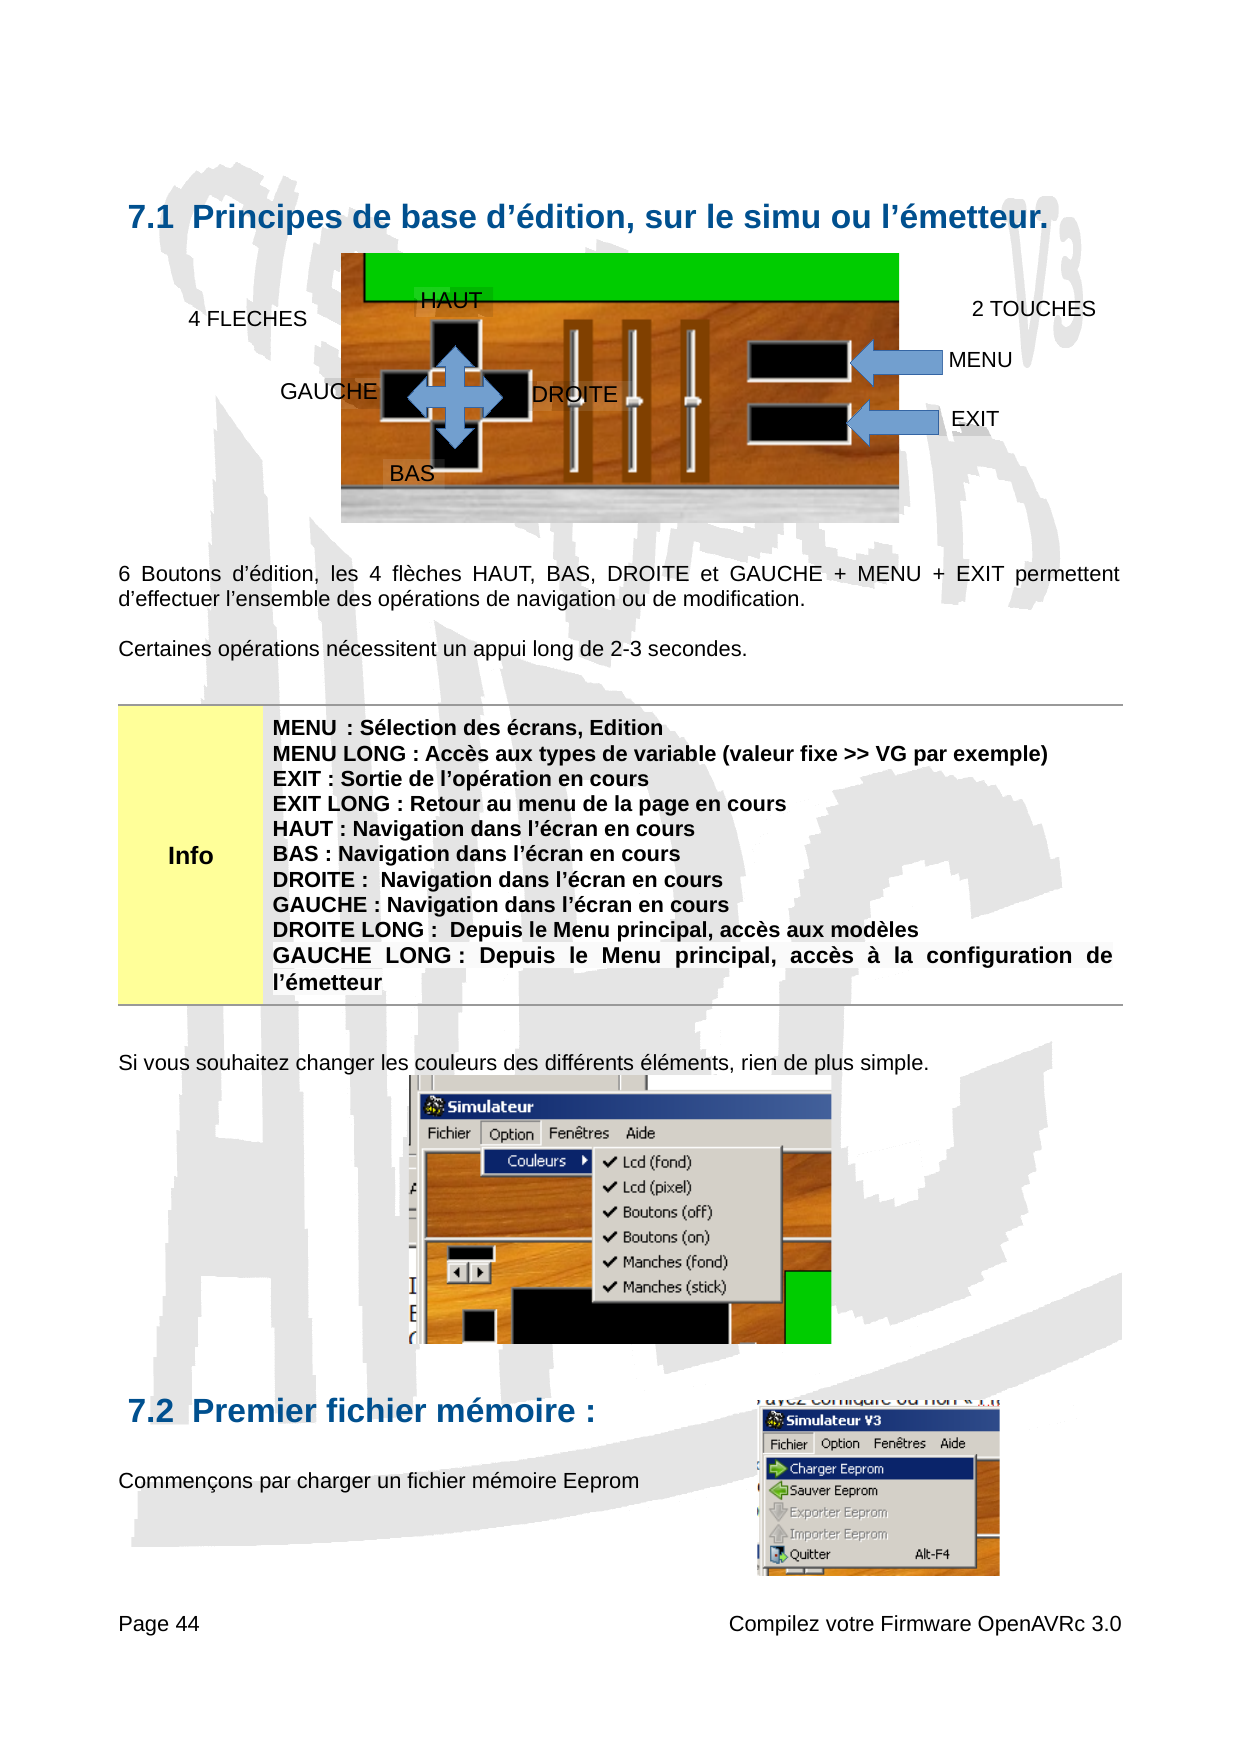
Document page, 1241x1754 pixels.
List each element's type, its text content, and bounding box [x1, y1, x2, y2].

table_header Info [118, 706, 263, 1004]
subtitle Principes de base d’édition, sur le simu ou l’émetteur. [118, 197, 1122, 235]
text 6 Boutons d’édition, les 4 flèches HAUT, BAS, DROITE et GAUCHE + MENU + EXIT permettent d’effectuer l’ensemble des opérations de navigation ou de modification. [118, 561, 1122, 611]
text GAUCHE [274, 378, 381, 404]
subtitle Premier fichier mémoire : [118, 1391, 1122, 1429]
text [1000, 1468, 1122, 1494]
text MENU [942, 347, 1021, 372]
text Commençons par charger un fichier mémoire Eeprom [118, 1468, 757, 1494]
text 4 FLECHES [182, 305, 323, 331]
text 2 TOUCHES [966, 295, 1107, 321]
text DROITE [525, 381, 632, 408]
text HAUT [414, 287, 493, 313]
table_header MENU : Sélection des écrans, Edition MENU LONG : Accès aux types de variable (valeur fixe >> VG par exemple) EXIT : Sortie de l’opération en cours EXIT LONG : Retour au menu de la page en cours HAUT : Navigation dans l’écran en cours BAS : Navigation dans l’écran en cours DROITE : Navigation dans l’écran en cours GAUCHE : Navigation dans l’écran en cours DROITE LONG : Depuis le Menu principal, accès aux modèles GAUCHE LONG : Depuis le Menu principal, accès à la configuration de l’émetteur [264, 706, 1122, 1004]
picture [341, 253, 900, 523]
text EXIT [939, 406, 1018, 431]
text Certaines opérations nécessitent un appui long de 2-3 secondes. [118, 636, 1122, 661]
text BAS [383, 460, 445, 486]
text Si vous souhaitez changer les couleurs des différents éléments, rien de plus simple. [118, 1050, 1122, 1075]
